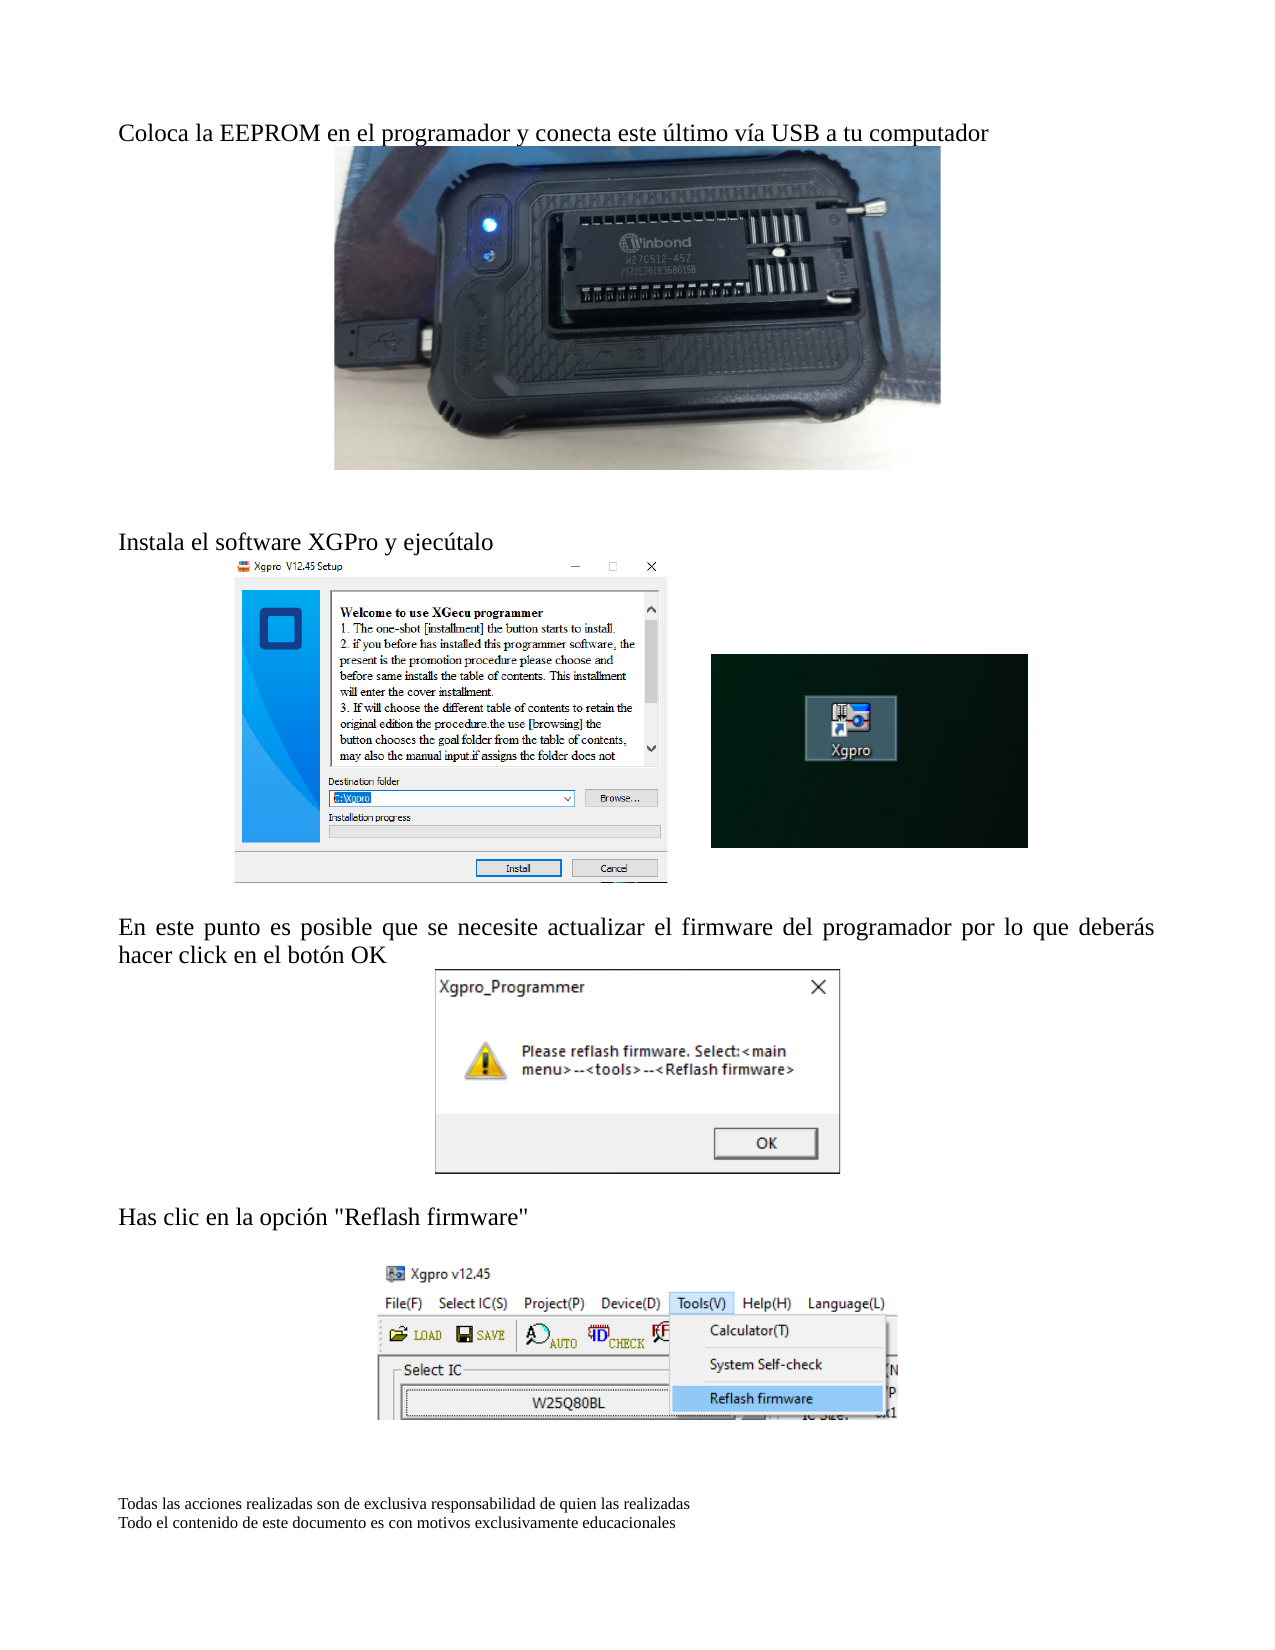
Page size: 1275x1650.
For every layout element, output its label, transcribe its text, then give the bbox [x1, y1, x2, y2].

picture [377, 1259, 898, 1420]
picture [711, 654, 1028, 848]
text En este punto es posible que se necesite actualizar el firmware del programador por lo que deberás hacer click en el botón OK [118, 912, 1157, 969]
picture [234, 556, 668, 883]
text Coloca la EEPROM en el programador y conecta este último vía USB a tu computador [118, 118, 1157, 147]
text Instala el software XGPro y ejecútalo [118, 527, 1157, 556]
text Has clic en la opción "Reflash firmware" [118, 1202, 1157, 1231]
picture [334, 146, 941, 470]
picture [435, 969, 841, 1174]
